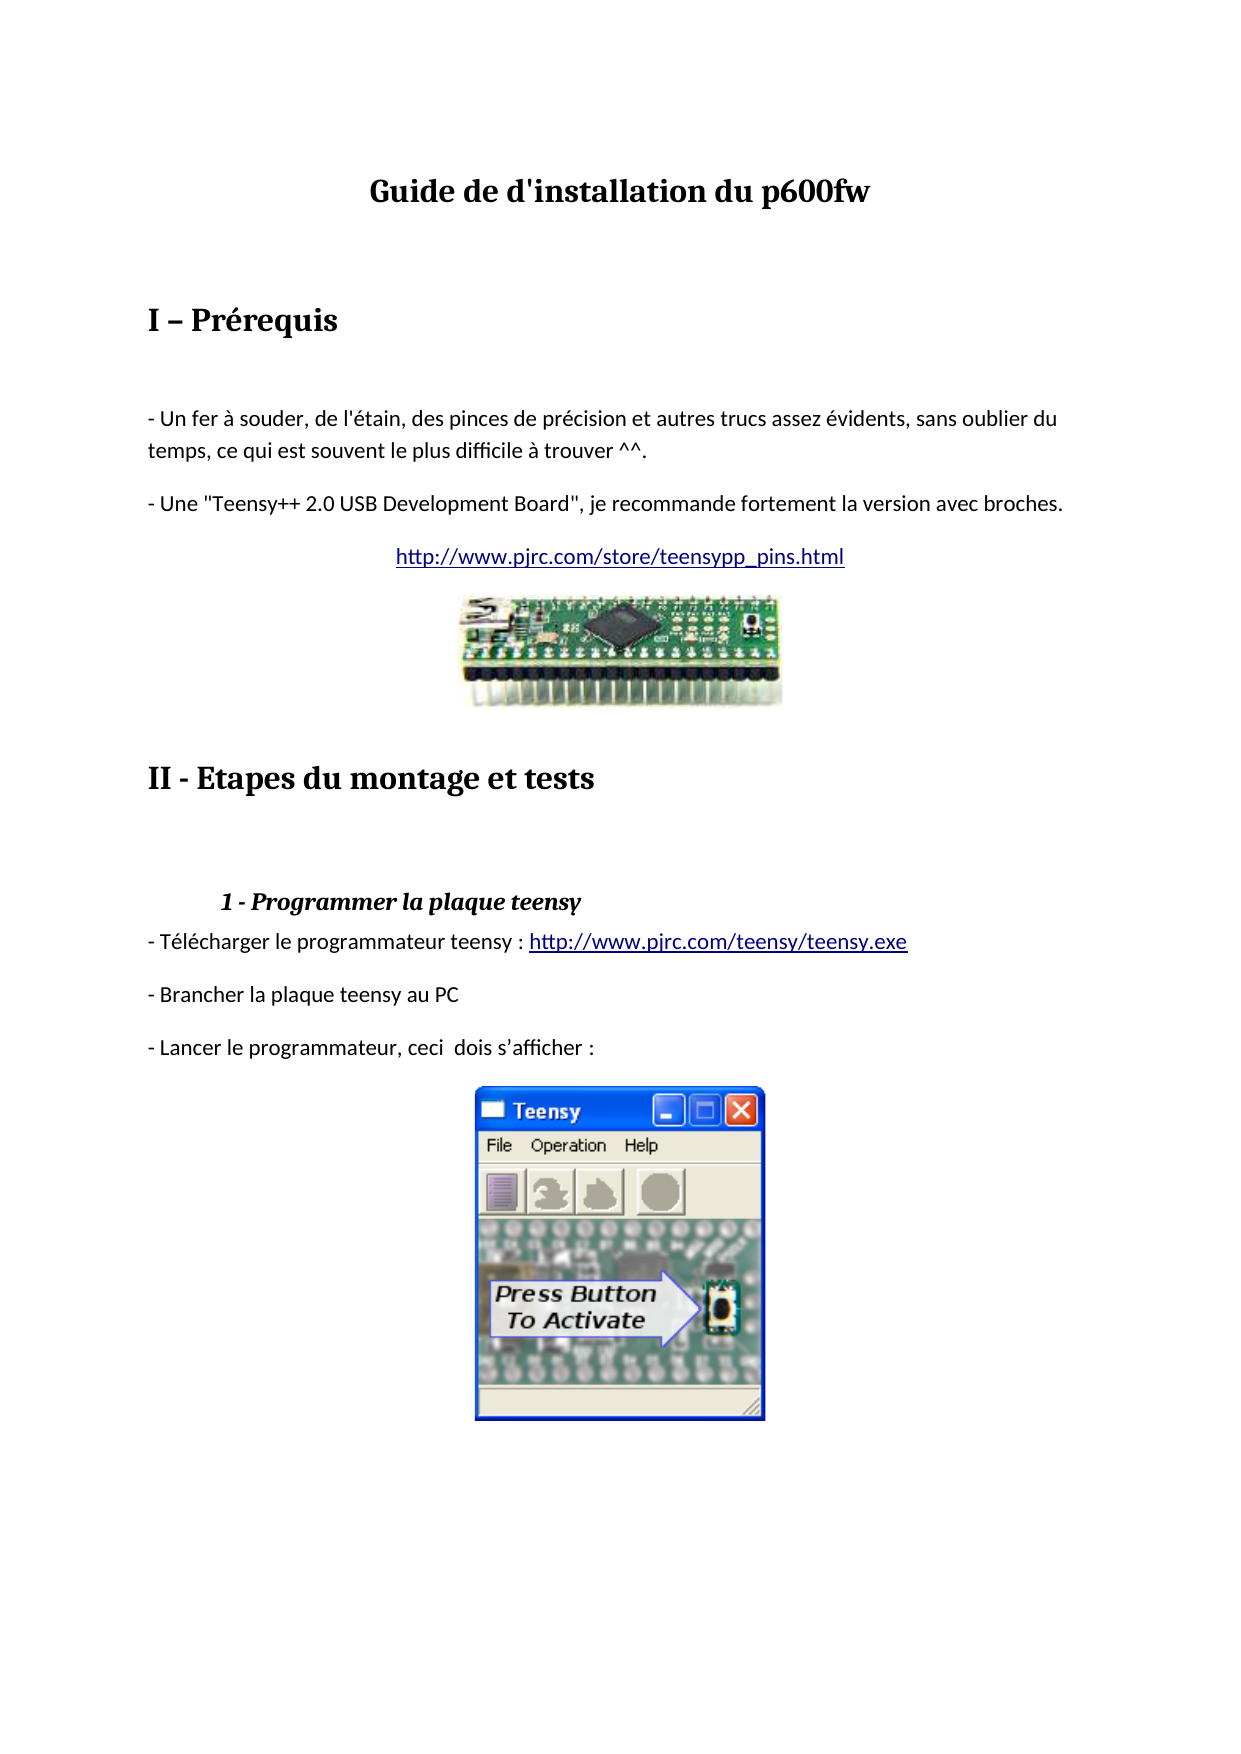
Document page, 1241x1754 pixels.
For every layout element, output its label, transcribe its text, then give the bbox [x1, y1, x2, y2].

text - Brancher la plaque teensy au PC [148, 980, 1093, 1008]
picture [457, 595, 783, 710]
picture [474, 1086, 766, 1421]
subtitle II - Etapes du montage et tests [148, 759, 1093, 798]
text - Télécharger le programmateur teensy : http://www.pjrc.com/teensy/teensy.exe [148, 927, 1093, 955]
text - Un fer à souder, de l'étain, des pinces de précision et autres trucs assez évidents, sans oublier du temps, ce qui est souvent le plus difficile à trouver ^^. [148, 404, 1093, 464]
subtitle I – Prérequis [148, 301, 1093, 339]
subtitle 1 - Programmer la plaque teensy [148, 888, 1093, 917]
text - Lancer le programmateur, ceci dois s’afficher : [148, 1033, 1093, 1061]
text - Une "Teensy++ 2.0 USB Development Board", je recommande fortement la version avec broches. [148, 489, 1093, 517]
text Guide de d'installation du p600fw [148, 173, 1093, 211]
text http://www.pjrc.com/store/teensypp_pins.html [148, 542, 1093, 571]
